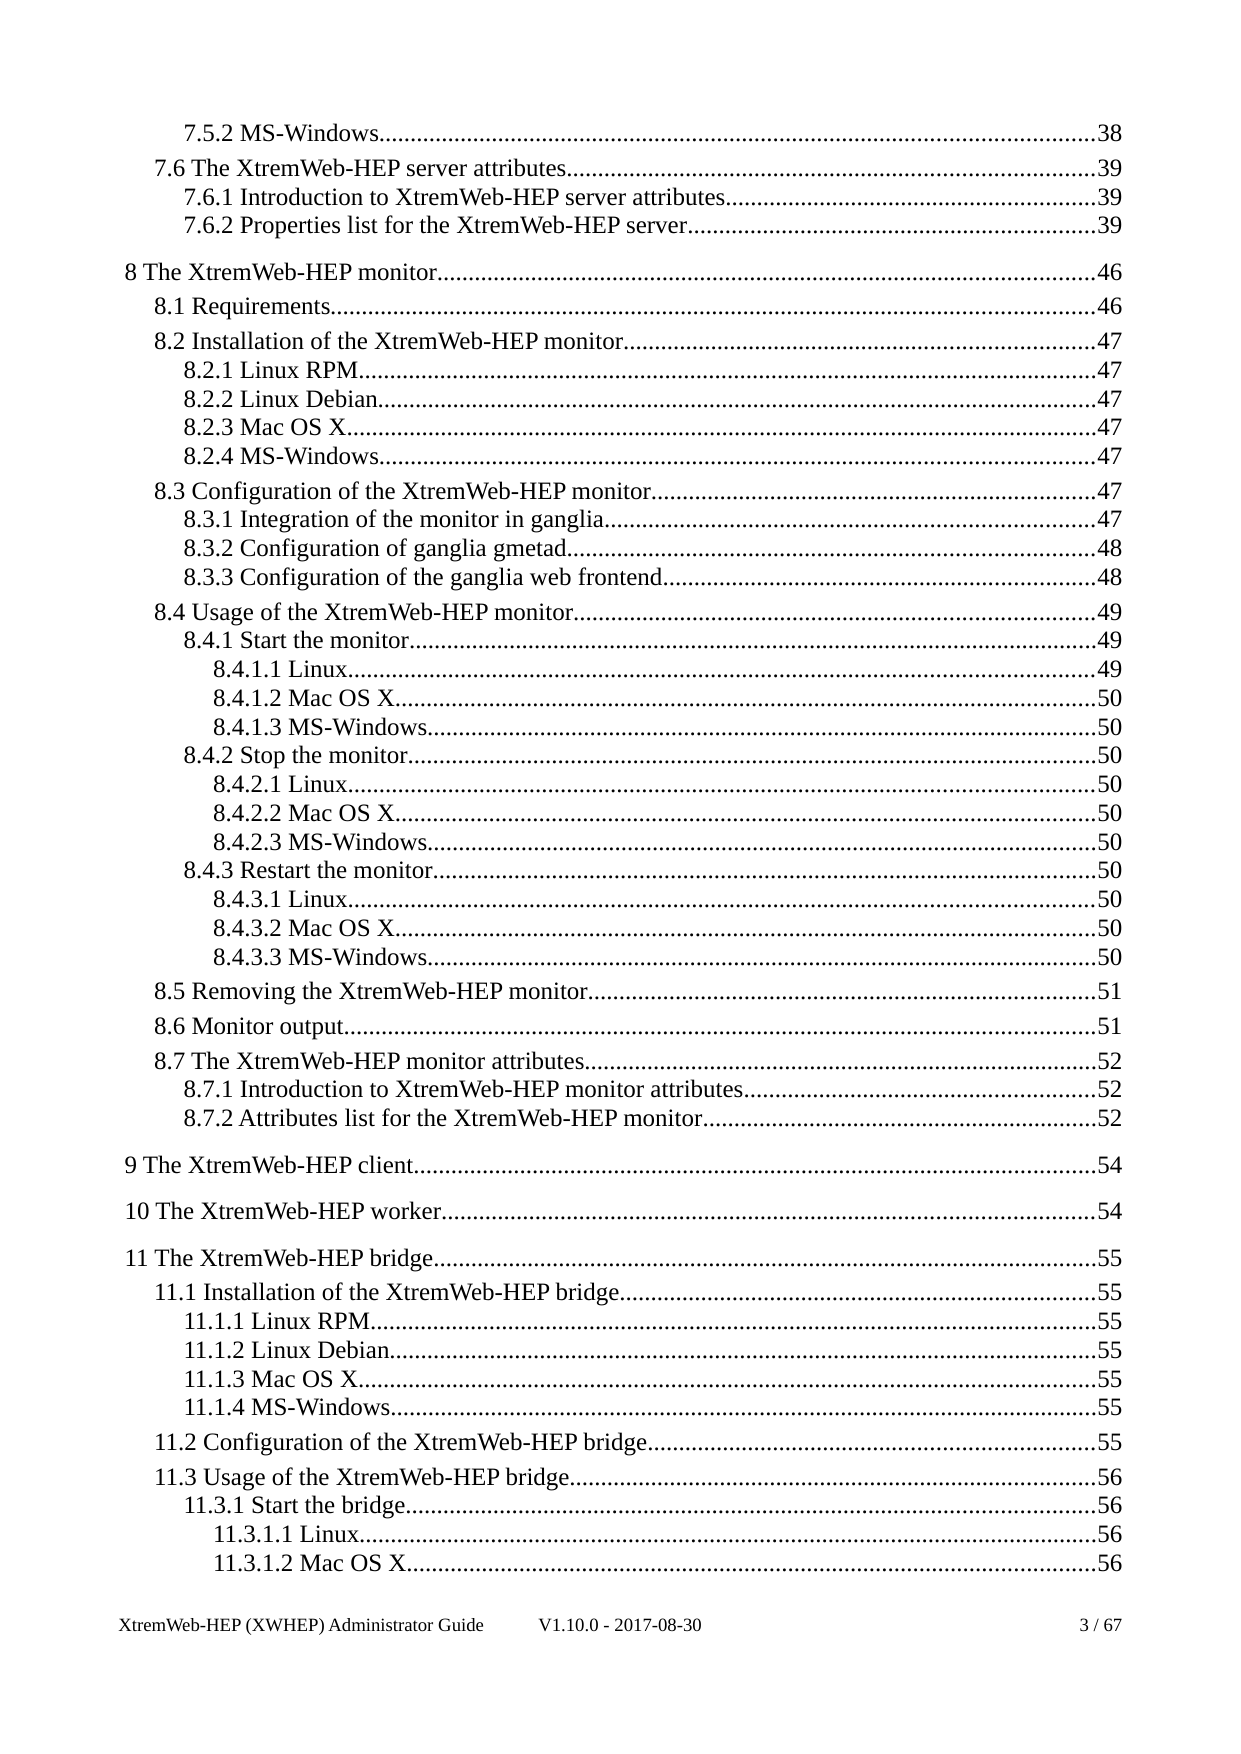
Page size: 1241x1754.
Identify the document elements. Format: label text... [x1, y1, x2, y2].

text 8.4.2 Stop the monitor 50 [177, 741, 1122, 769]
text 8.4.3.2 Mac OS X 50 [207, 913, 1122, 942]
text 8.4.1.1 Linux 49 [207, 654, 1122, 683]
text 11 The XtremWeb-HEP bridge 55 [118, 1243, 1122, 1271]
text 11.1.1 Linux RPM 55 [177, 1306, 1122, 1335]
text 8.5 Removing the XtremWeb-HEP monitor 51 [148, 976, 1122, 1005]
text 7.6 The XtremWeb-HEP server attributes 39 [148, 153, 1122, 182]
text 11.1.4 MS-Windows 55 [177, 1392, 1122, 1421]
text 8.4.1 Start the monitor 49 [177, 626, 1122, 654]
text 7.6.1 Introduction to XtremWeb-HEP server attributes 39 [177, 182, 1122, 210]
text 8.4.3 Restart the monitor 50 [177, 856, 1122, 884]
text 11.1.3 Mac OS X 55 [177, 1364, 1122, 1392]
text 8.4.3.1 Linux 50 [207, 884, 1122, 913]
text 8.2.4 MS-Windows 47 [177, 441, 1122, 470]
text 8.3.2 Configuration of ganglia gmetad 48 [177, 533, 1122, 562]
text 8.4.1.3 MS-Windows 50 [207, 712, 1122, 741]
text 8.4.2.3 MS-Windows 50 [207, 827, 1122, 856]
text 8.3.3 Configuration of the ganglia web frontend 48 [177, 562, 1122, 591]
text 8.7.2 Attributes list for the XtremWeb-HEP monitor 52 [177, 1103, 1122, 1132]
text 10 The XtremWeb-HEP worker 54 [118, 1196, 1122, 1225]
text 8.1 Requirements 46 [148, 291, 1122, 320]
text 8.2.1 Linux RPM 47 [177, 355, 1122, 384]
text 8.7 The XtremWeb-HEP monitor attributes 52 [148, 1046, 1122, 1074]
text 8.7.1 Introduction to XtremWeb-HEP monitor attributes 52 [177, 1074, 1122, 1103]
text 8.4.2.2 Mac OS X 50 [207, 798, 1122, 827]
text 8.4.3.3 MS-Windows 50 [207, 942, 1122, 971]
text 8.3.1 Integration of the monitor in ganglia 47 [177, 504, 1122, 533]
text 8.4.1.2 Mac OS X 50 [207, 683, 1122, 712]
text 11.3.1.1 Linux 56 [207, 1519, 1122, 1548]
text 11.3.1.2 Mac OS X 56 [207, 1548, 1122, 1577]
text 11.3.1 Start the bridge 56 [177, 1491, 1122, 1519]
text 11.3 Usage of the XtremWeb-HEP bridge 56 [148, 1462, 1122, 1491]
text 7.6.2 Properties list for the XtremWeb-HEP server 39 [177, 210, 1122, 239]
text 8.4.2.1 Linux 50 [207, 769, 1122, 798]
text 8.4 Usage of the XtremWeb-HEP monitor 49 [148, 597, 1122, 626]
text 11.2 Configuration of the XtremWeb-HEP bridge 55 [148, 1427, 1122, 1456]
text 8.2.2 Linux Debian 47 [177, 384, 1122, 412]
text 9 The XtremWeb-HEP client 54 [118, 1150, 1122, 1178]
text 11.1 Installation of the XtremWeb-HEP bridge 55 [148, 1277, 1122, 1306]
text 8.2.3 Mac OS X 47 [177, 412, 1122, 441]
text 11.1.2 Linux Debian 55 [177, 1335, 1122, 1364]
text 8.3 Configuration of the XtremWeb-HEP monitor 47 [148, 476, 1122, 504]
text 8 The XtremWeb-HEP monitor 46 [118, 257, 1122, 286]
text 8.2 Installation of the XtremWeb-HEP monitor 47 [148, 326, 1122, 355]
text 8.6 Monitor output 51 [148, 1011, 1122, 1040]
text 7.5.2 MS-Windows 38 [177, 118, 1122, 147]
